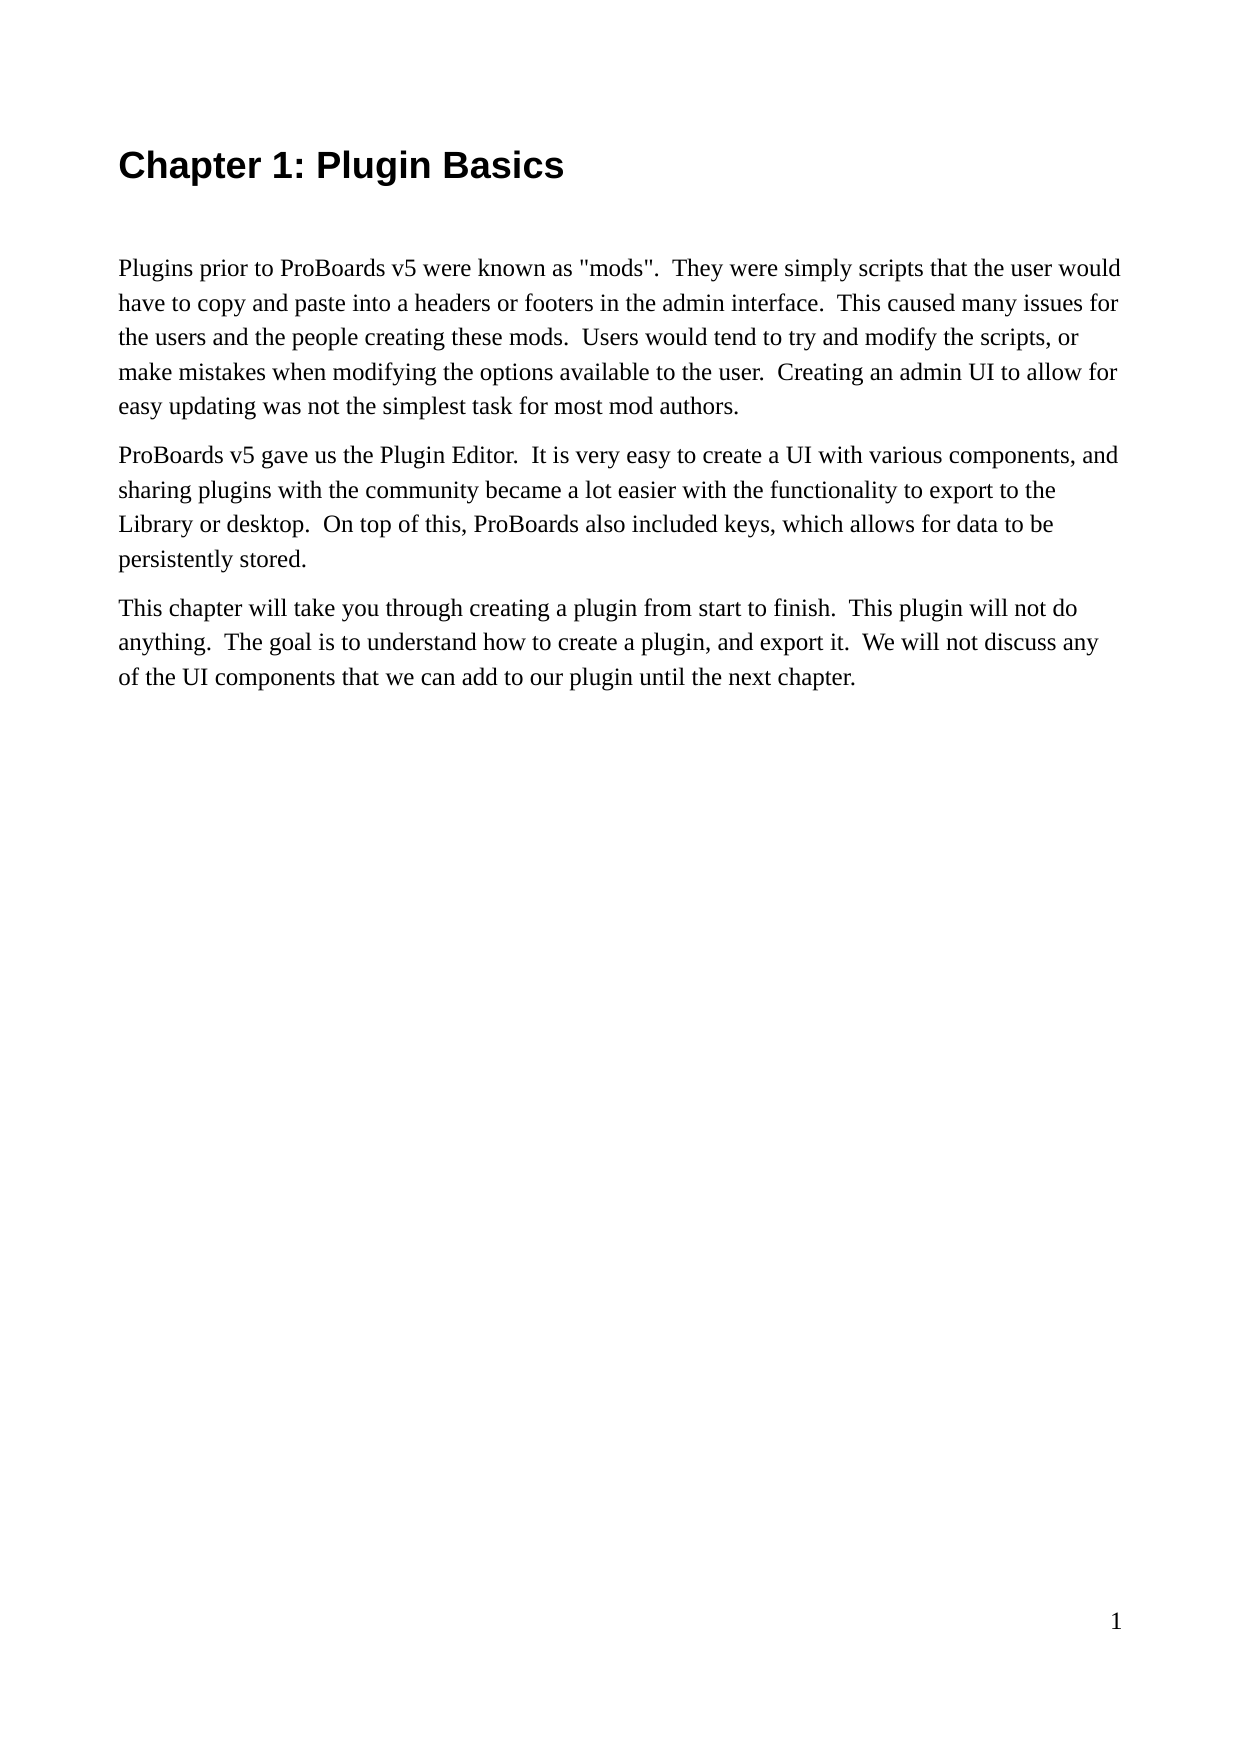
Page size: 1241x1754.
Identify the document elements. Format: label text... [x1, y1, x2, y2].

text ProBoards v5 gave us the Plugin Editor. It is very easy to create a UI with various components, and sharing plugins with the community became a lot easier with the functionality to export to the Library or desktop. On top of this, ProBoards also included keys, which allows for data to be persistently stored. [118, 440, 1122, 572]
text Plugins prior to ProBoards v5 were known as "mods". They were simply scripts that the user would have to copy and paste into a headers or footers in the admin interface. This caused many issues for the users and the people creating these mods. Users would tend to try and modify the scripts, or make mistakes when modifying the options available to the user. Creating an admin UI to allow for easy updating was not the simplest task for most mod authors. [118, 253, 1122, 420]
text This chapter will take you through creating a plugin from start to finish. This plugin will not do anything. The goal is to understand how to create a plugin, and export it. We will not discuss any of the UI components that we can add to our plugin until the next chapter. [118, 593, 1122, 691]
subtitle Chapter 1: Plugin Basics [118, 143, 1122, 187]
